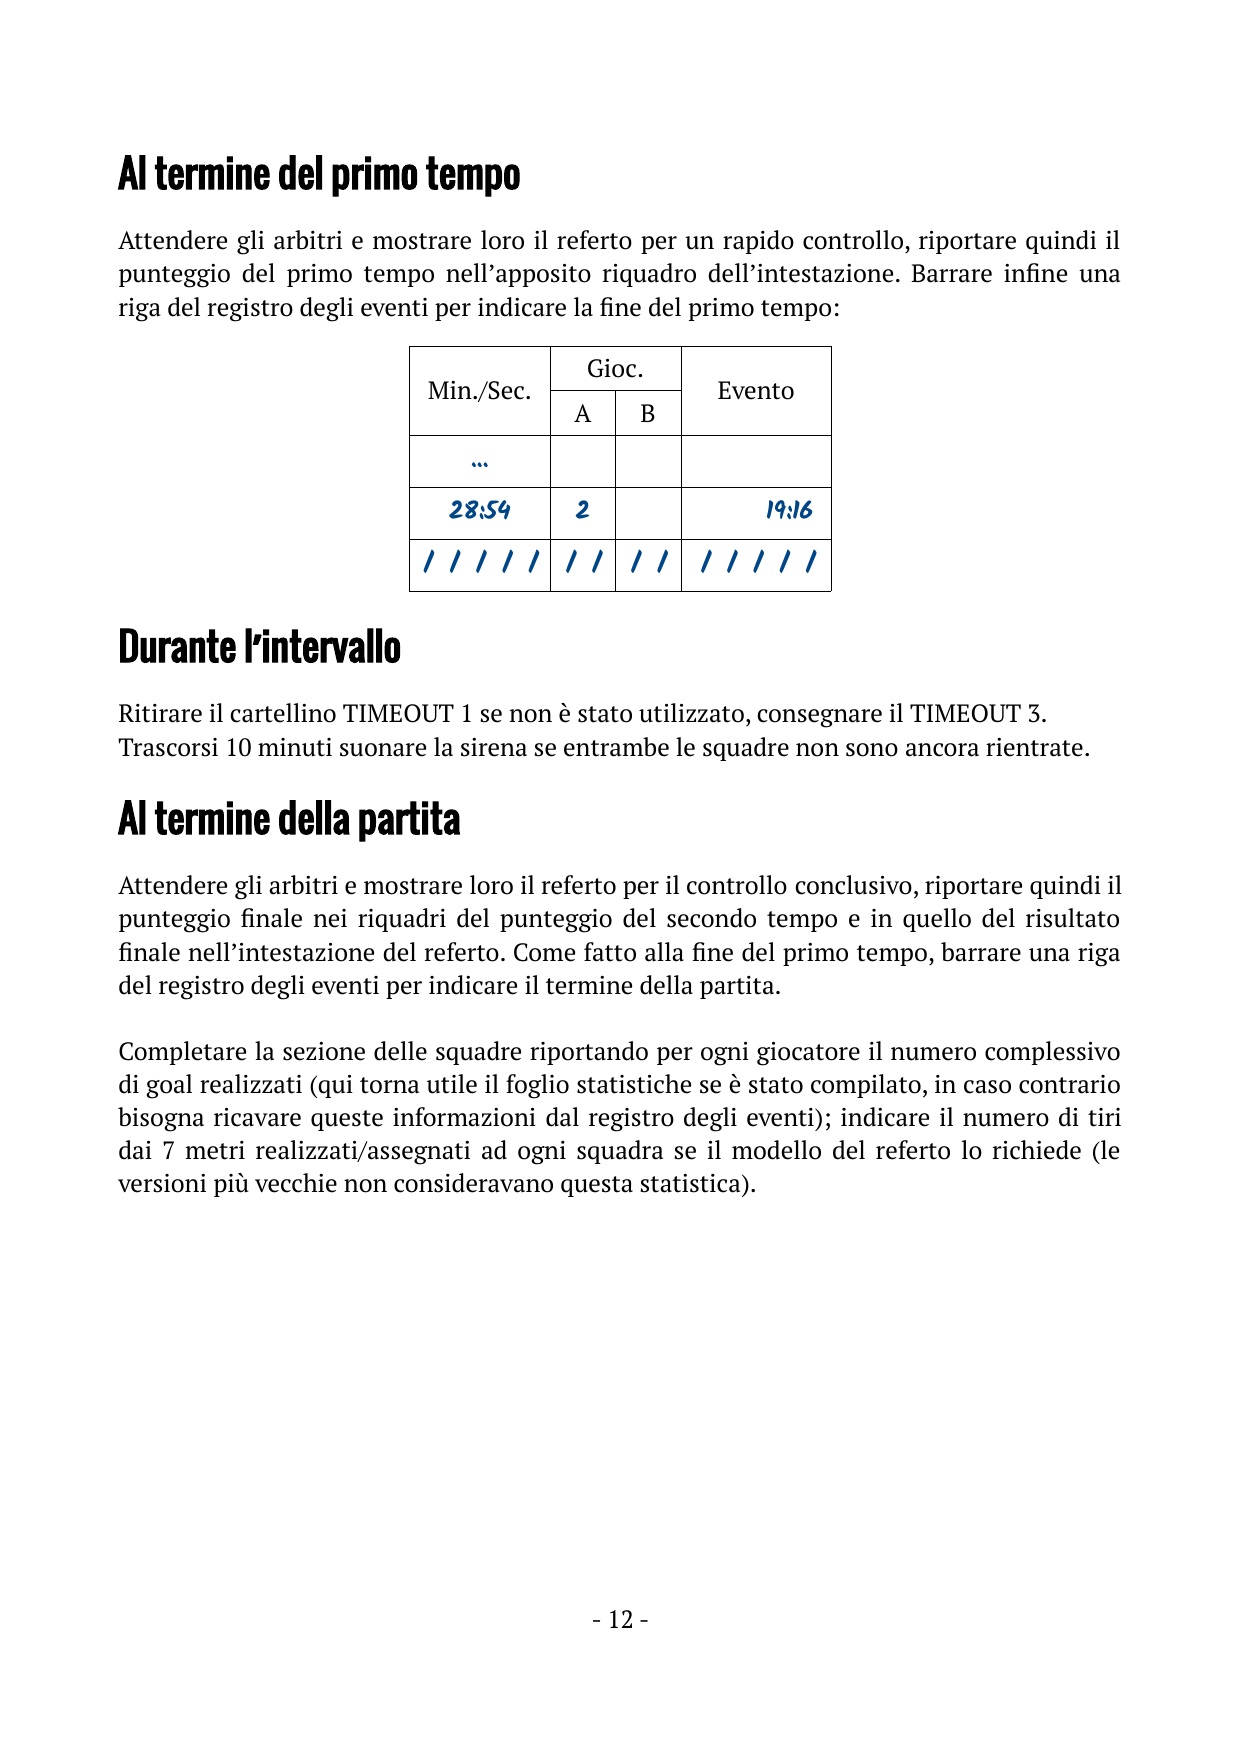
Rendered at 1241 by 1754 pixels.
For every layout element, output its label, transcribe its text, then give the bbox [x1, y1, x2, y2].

table_cell [551, 436, 615, 487]
table_cell [616, 436, 681, 487]
table_cell / / / / / [682, 540, 831, 591]
table_cell / / [616, 540, 681, 591]
text Attendere gli arbitri e mostrare loro il referto per un rapido controllo, riportare quindi il punteggio del primo tempo nellʼapposito riquadro dell’intestazione. Barrare infine una riga del registro degli eventi per indicare la fine del primo tempo: [118, 224, 1122, 323]
table_cell 2 [551, 488, 615, 539]
subtitle Durante lʼintervallo [118, 617, 1122, 673]
table_cell 19:16 [682, 488, 831, 539]
table_header Evento [682, 347, 831, 435]
table_cell [682, 436, 831, 487]
subtitle Al termine della partita [118, 789, 1122, 845]
subtitle Al termine del primo tempo [118, 144, 1122, 200]
table_cell / / [551, 540, 615, 591]
table_cell ... [410, 436, 550, 487]
table_cell / / / / / [410, 540, 550, 591]
text Attendere gli arbitri e mostrare loro il referto per il controllo conclusivo, riportare quindi il punteggio finale nei riquadri del punteggio del secondo tempo e in quello del risultato finale nell’intestazione del referto. Come fatto alla fine del primo tempo, barrare una riga del registro degli eventi per indicare il termine della partita. [118, 869, 1122, 1001]
text Ritirare il cartellino TIMEOUT 1 se non è stato utilizzato, consegnare il TIMEOUT 3. [118, 697, 1122, 730]
table_header Gioc. [551, 347, 681, 390]
table_cell [616, 488, 681, 539]
table_header Min./Sec. [410, 347, 550, 435]
table_cell A [551, 391, 615, 435]
table_cell B [616, 391, 681, 435]
text Completare la sezione delle squadre riportando per ogni giocatore il numero complessivo di goal realizzati (qui torna utile il foglio statistiche se è stato compilato, in caso contrario bisogna ricavare queste informazioni dal registro degli eventi); indicare il numero di tiri dai 7 metri realizzati/assegnati ad ogni squadra se il modello del referto lo richiede (le versioni più vecchie non consideravano questa statistica). [118, 1034, 1122, 1200]
table_cell 28:54 [410, 488, 550, 539]
text Trascorsi 10 minuti suonare la sirena se entrambe le squadre non sono ancora rientrate. [118, 730, 1122, 763]
